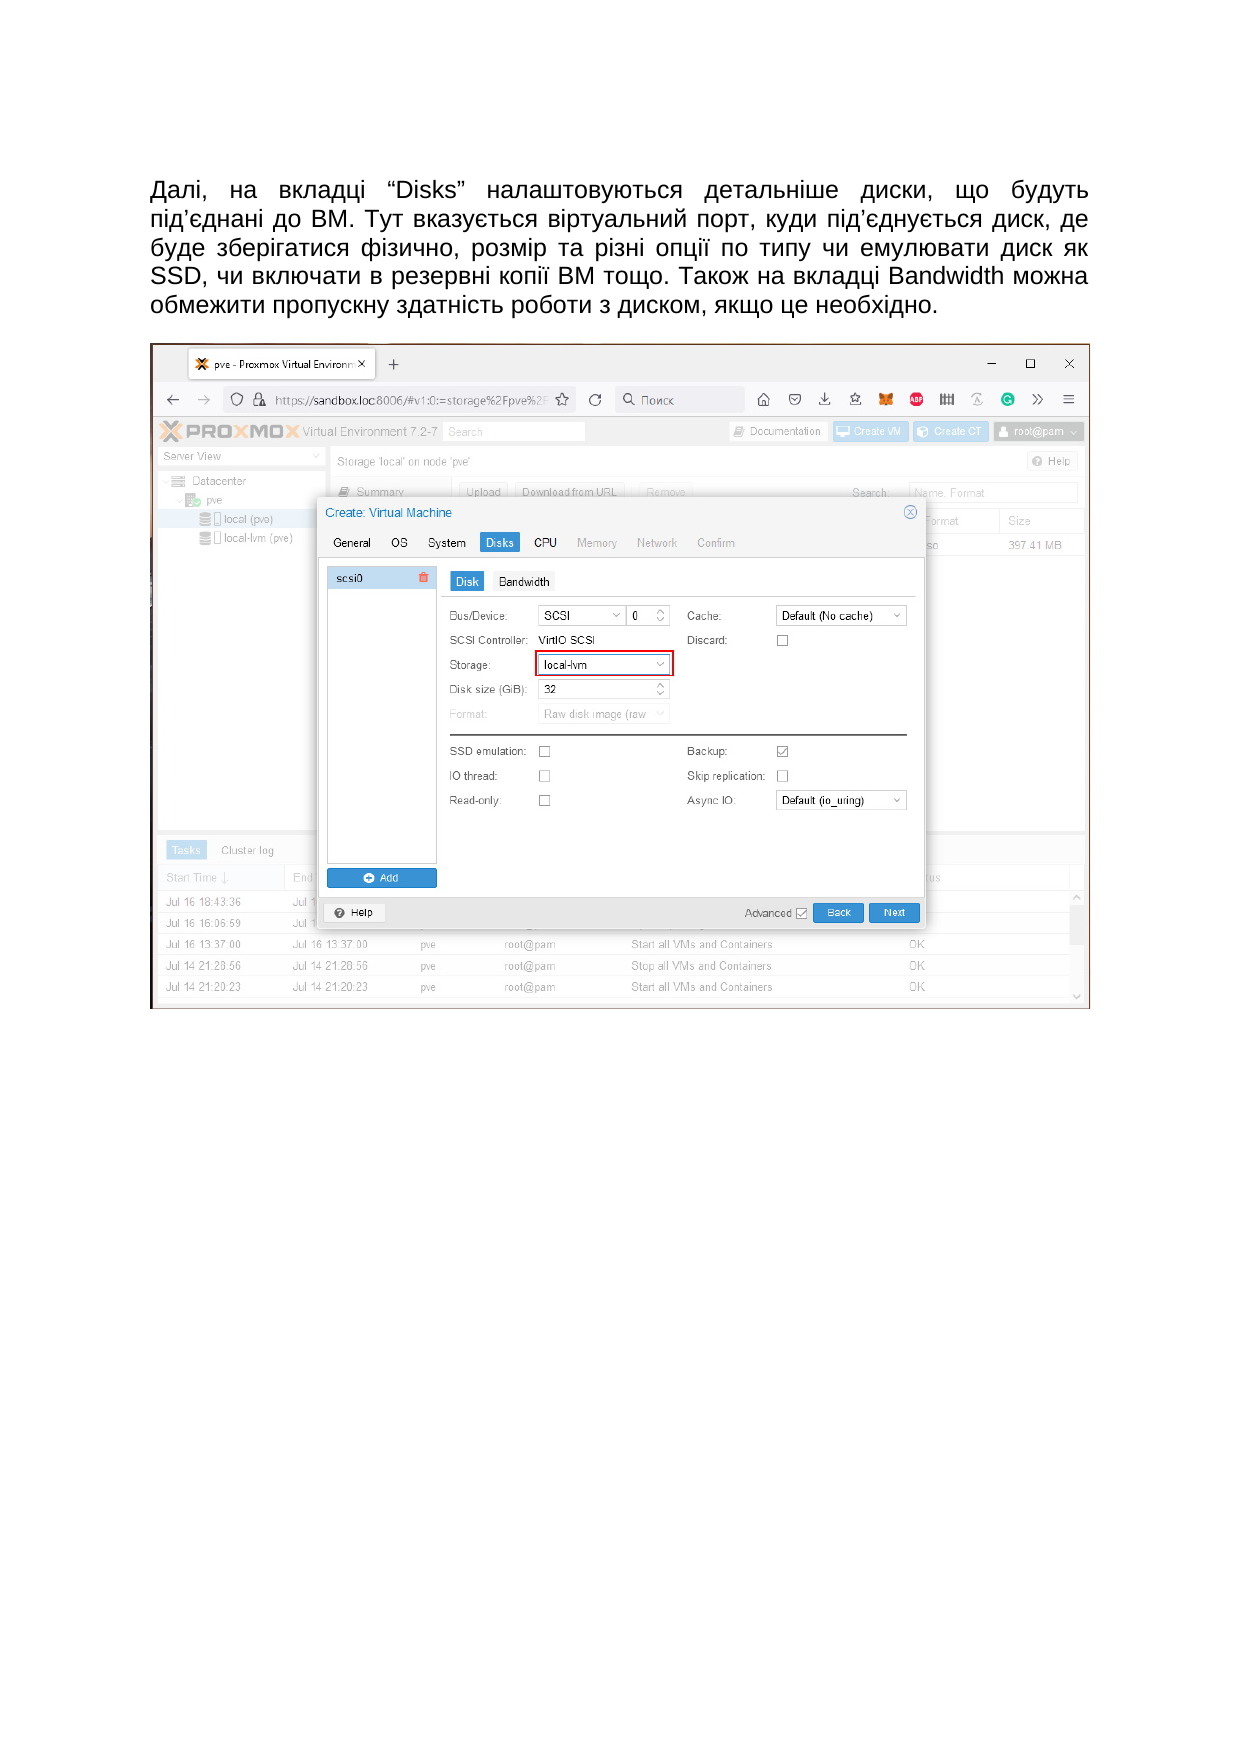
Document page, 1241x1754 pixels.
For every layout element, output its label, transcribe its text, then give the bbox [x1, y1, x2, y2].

picture [150, 343, 1091, 1009]
text Далі, на вкладці “Disks” налаштовуються детальніше диски, що будуть під’єднані до ВМ. Тут вказується віртуальний порт, куди під’єднується диск, де буде зберігатися фізично, розмір та різні опції по типу чи емулювати диск як SSD, чи включати в резервні копії ВМ тощо. Також на вкладці Bandwidth можна обмежити пропускну здатність роботи з диском, якщо це необхідно. [150, 175, 1090, 319]
